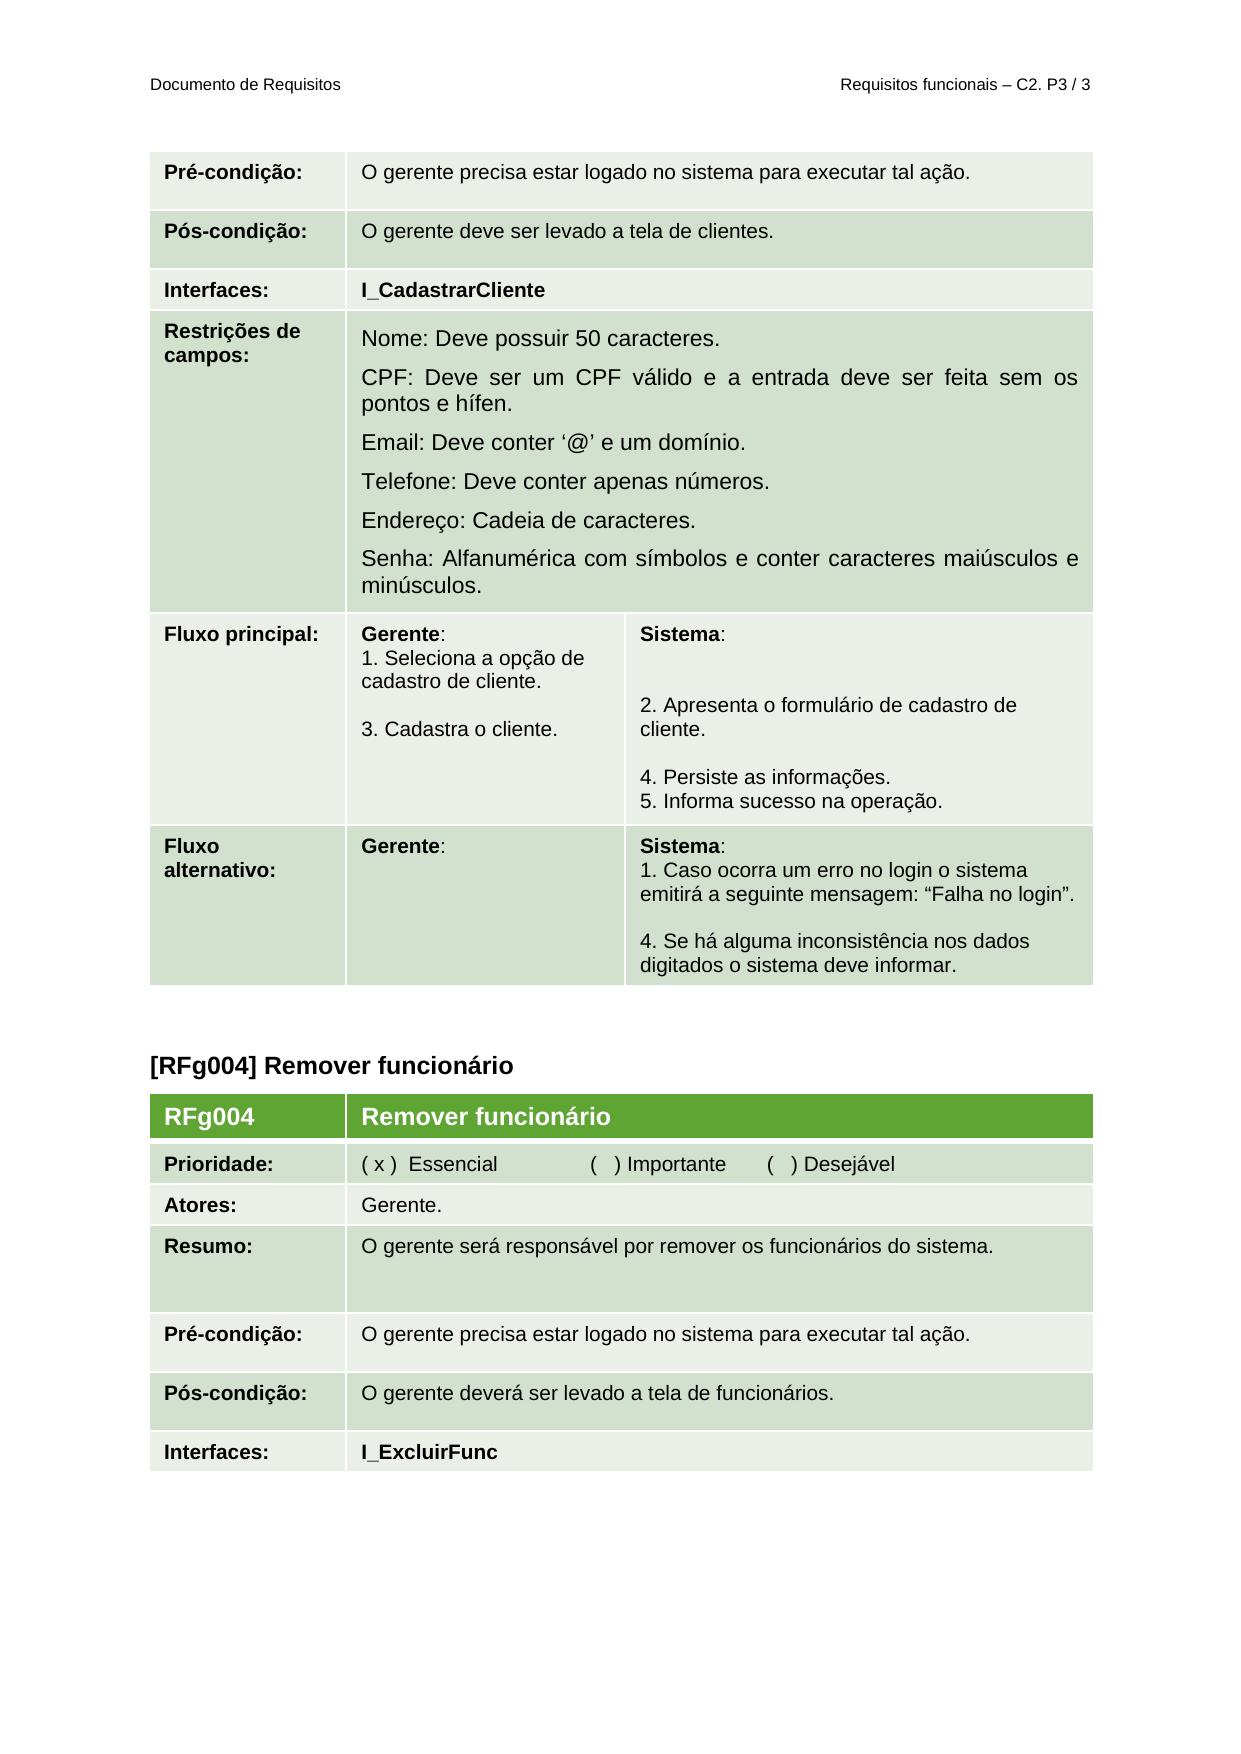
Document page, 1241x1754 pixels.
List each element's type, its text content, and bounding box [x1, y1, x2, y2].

table_cell O gerente deve ser levado a tela de clientes. [347, 211, 1093, 268]
table_header Remover funcionário [347, 1094, 1093, 1138]
table_cell I_ExcluirFunc [347, 1432, 1093, 1471]
table_cell Fluxo alternativo: [150, 826, 345, 985]
table_cell Fluxo principal: [150, 614, 345, 824]
table_cell O gerente precisa estar logado no sistema para executar tal ação. [347, 1314, 1093, 1371]
table_cell O gerente precisa estar logado no sistema para executar tal ação. [347, 152, 1093, 209]
table_cell Gerente: 1. Seleciona a opção de cadastro de cliente. 3. Cadastra o cliente. [347, 614, 624, 824]
table_cell Interfaces: [150, 1432, 345, 1471]
table_header RFg004 [150, 1094, 345, 1138]
table_cell O gerente deverá ser levado a tela de funcionários. [347, 1373, 1093, 1430]
table_cell Prioridade: [150, 1144, 345, 1183]
table_cell Pós-condição: [150, 211, 345, 268]
table_cell Pré-condição: [150, 152, 345, 209]
table_cell Pós-condição: [150, 1373, 345, 1430]
table_cell Restrições de campos: [150, 311, 345, 612]
table_cell Resumo: [150, 1226, 345, 1312]
table_cell Sistema: 2. Apresenta o formulário de cadastro de cliente. 4. Persiste as informações. 5. Informa sucesso na operação. [626, 614, 1093, 824]
table_cell Pré-condição: [150, 1314, 345, 1371]
table_cell O gerente será responsável por remover os funcionários do sistema. [347, 1226, 1093, 1312]
table_cell Interfaces: [150, 270, 345, 309]
text [RFg004] Remover funcionário [150, 1051, 1090, 1079]
table_cell Nome: Deve possuir 50 caracteres. CPF: Deve ser um CPF válido e a entrada deve ser feita sem os pontos e hífen. Email: Deve conter ‘@’ e um domínio. Telefone: Deve conter apenas números. Endereço: Cadeia de caracteres. Senha: Alfanumérica com símbolos e conter caracteres maiúsculos e minúsculos. [347, 311, 1093, 612]
table_cell I_CadastrarCliente [347, 270, 1093, 309]
table_cell Sistema: 1. Caso ocorra um erro no login o sistema emitirá a seguinte mensagem: “Falha no login”. 4. Se há alguma inconsistência nos dados digitados o sistema deve informar. [626, 826, 1093, 985]
table_cell Gerente. [347, 1185, 1093, 1224]
table_cell ( x ) Essencial ( ) Importante ( ) Desejável [347, 1144, 1093, 1183]
table_cell Atores: [150, 1185, 345, 1224]
table_cell Gerente: [347, 826, 624, 985]
